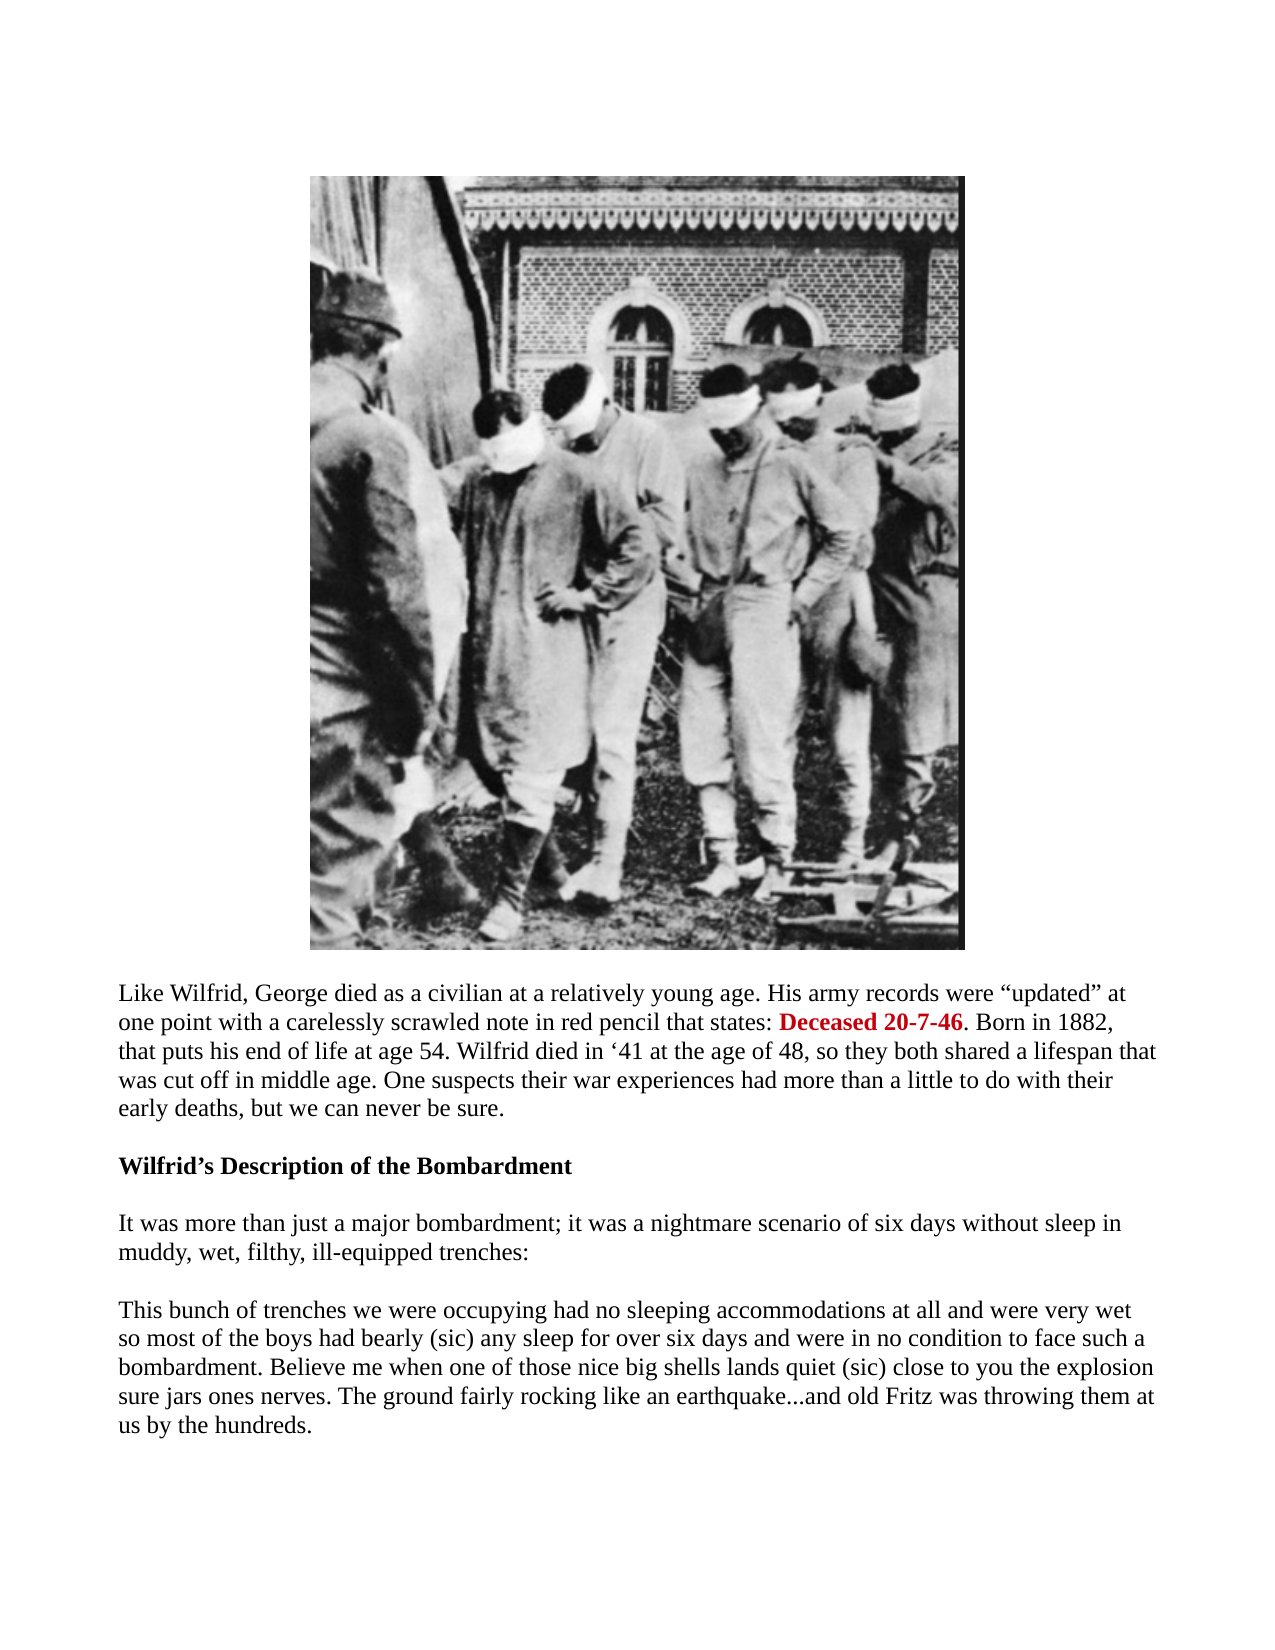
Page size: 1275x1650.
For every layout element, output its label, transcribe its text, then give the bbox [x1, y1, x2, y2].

picture [310, 176, 965, 950]
text It was more than just a major bombardment; it was a nightmare scenario of six days without sleep in muddy, wet, filthy, ill-equipped trenches: [118, 1208, 1157, 1266]
text Wilfrid’s Description of the Bombardment [118, 1151, 1157, 1208]
text This bunch of trenches we were occupying had no sleeping accommodations at all and were very wet so most of the boys had bearly (sic) any sleep for over six days and were in no condition to face such a bombardment. Believe me when one of those nice big shells lands quiet (sic) close to you the explosion sure jars ones nerves. The ground fairly rocking like an earthquake...and old Fritz was throwing them at us by the hundreds. [118, 1295, 1157, 1438]
text Like Wilfrid, George died as a civilian at a relatively young age. His army records were “updated” at one point with a carelessly scrawled note in red pencil that states: Deceased 20-7-46. Born in 1882, that puts his end of life at age 54. Wilfrid died in ‘41 at the age of 48, so they both shared a lifespan that was cut off in middle age. One suspects their war experiences had more than a little to do with their early deaths, but we can never be sure. [118, 978, 1157, 1122]
